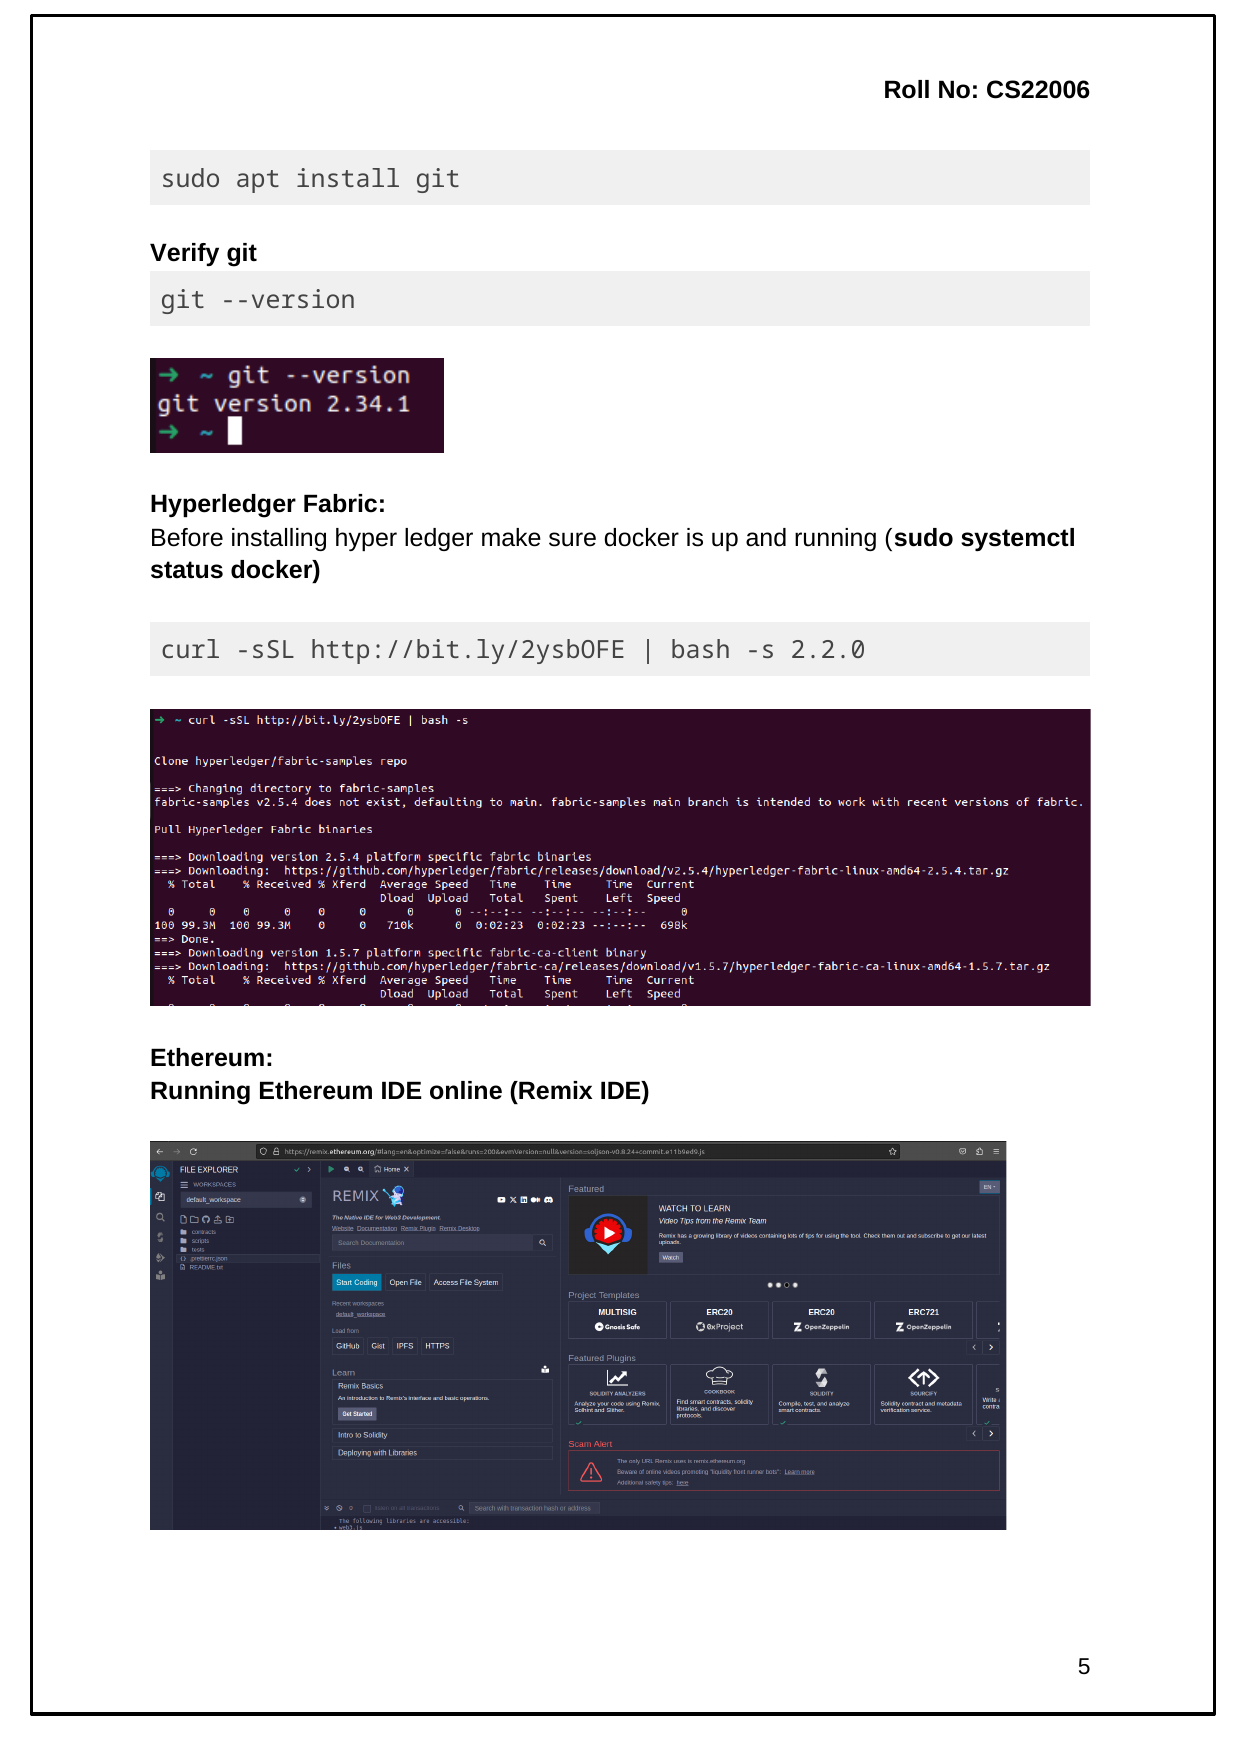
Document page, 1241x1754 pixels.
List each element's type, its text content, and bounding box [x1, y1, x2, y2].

picture [150, 709, 1091, 1006]
text Hyperledger Fabric: [150, 489, 1090, 518]
text Ethereum: [150, 1043, 1090, 1071]
table_header git --version [150, 271, 1090, 326]
picture [150, 358, 444, 453]
text Running Ethereum IDE online (Remix IDE) [150, 1076, 1090, 1104]
text Verify git [150, 238, 1090, 267]
picture [150, 1141, 1007, 1530]
table_header sudo apt install git [150, 150, 1090, 205]
text Before installing hyper ledger make sure docker is up and running (sudo systemctl status docker) [150, 522, 1090, 584]
table_header curl -sSL http://bit.ly/2ysbOFE | bash -s 2.2.0 [150, 622, 1090, 676]
